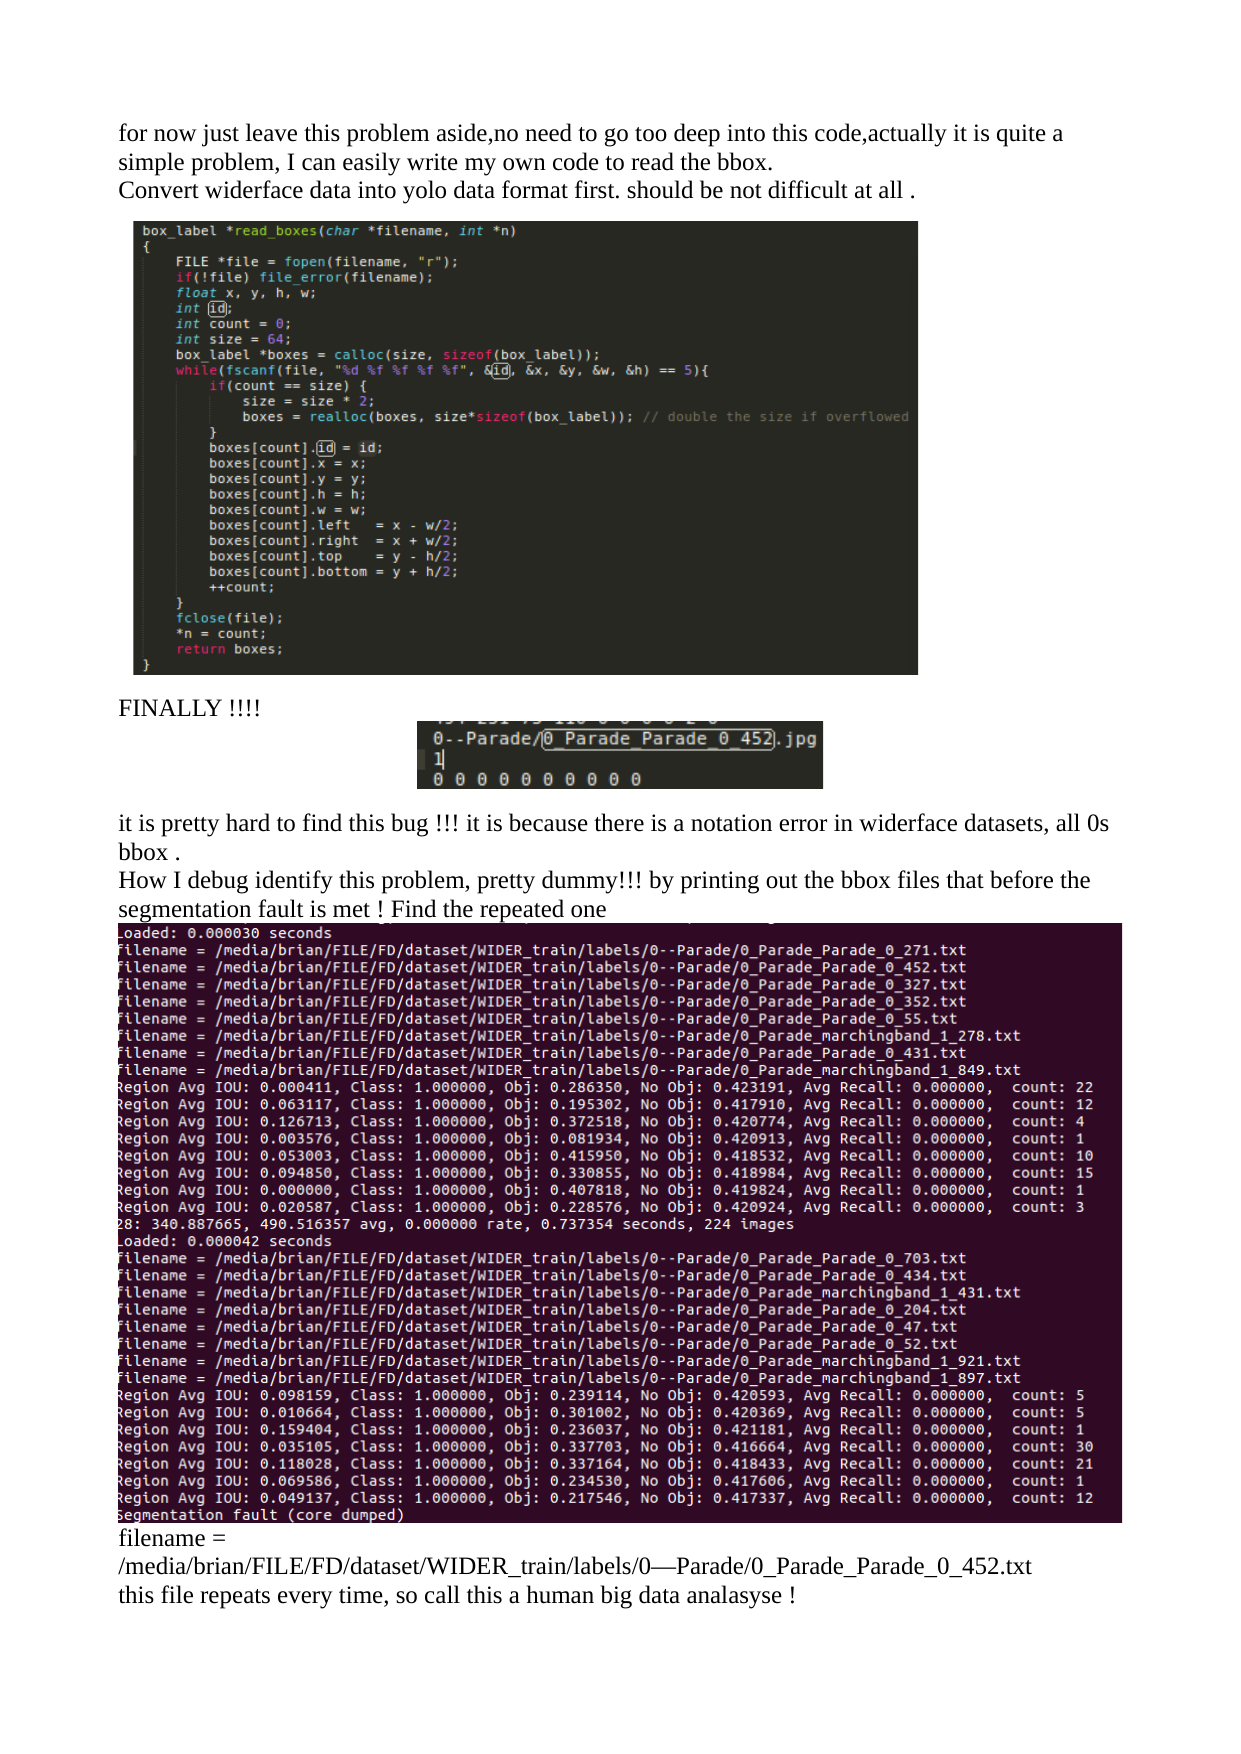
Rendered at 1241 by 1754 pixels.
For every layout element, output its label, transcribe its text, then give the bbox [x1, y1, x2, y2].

picture [118, 923, 1123, 1523]
text filename = /media/brian/FILE/FD/dataset/WIDER_train/labels/0—Parade/0_Parade_Parade_0_452.txt [118, 1523, 1122, 1580]
text this file repeats every time, so call this a human big data analasyse ! [118, 1580, 1122, 1609]
text it is pretty hard to find this bug !!! it is because there is a notation error in widerface datasets, all 0s bbox . [118, 808, 1122, 866]
picture [133, 221, 919, 675]
text Convert widerface data into yolo data format first. should be not difficult at all . [118, 176, 1122, 204]
text How I debug identify this problem, pretty dummy!!! by printing out the bbox files that before the segmentation fault is met ! Find the repeated one [118, 866, 1122, 923]
text for now just leave this problem aside,no need to go too deep into this code,actually it is quite a simple problem, I can easily write my own code to read the bbox. [118, 118, 1122, 176]
text FINALLY !!!! [118, 693, 1122, 722]
picture [417, 721, 824, 789]
